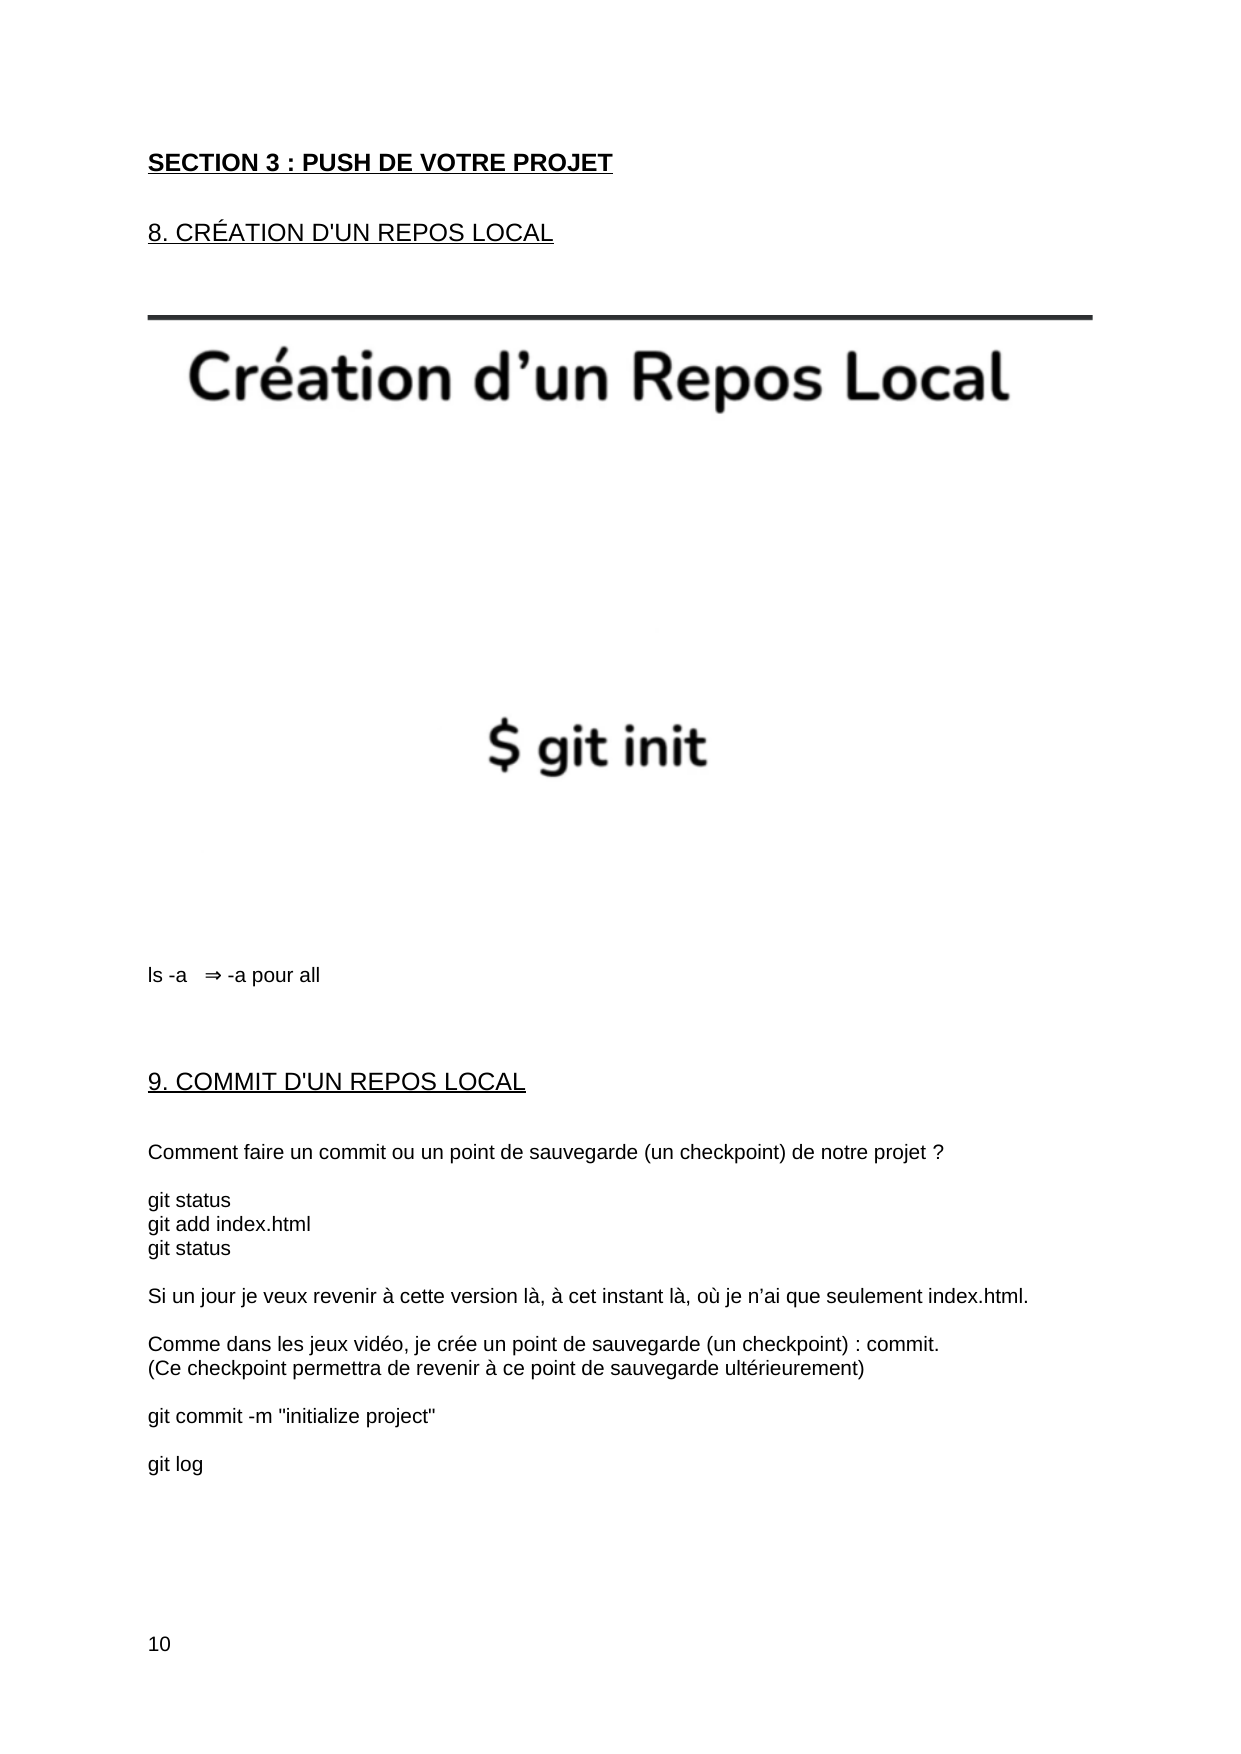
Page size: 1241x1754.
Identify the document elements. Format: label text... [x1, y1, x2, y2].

text Comment faire un commit ou un point de sauvegarde (un checkpoint) de notre projet ? [148, 1140, 1093, 1164]
text (Ce checkpoint permettra de revenir à ce point de sauvegarde ultérieurement) [148, 1356, 1093, 1379]
text git status [148, 1188, 1093, 1212]
text Si un jour je veux revenir à cette version là, à cet instant là, où je n’ai que seulement index.html. [148, 1284, 1093, 1308]
text git status [148, 1236, 1093, 1260]
text git commit -m "initialize project" [148, 1403, 1093, 1427]
text Comme dans les jeux vidéo, je crée un point de sauvegarde (un checkpoint) : commit. [148, 1332, 1093, 1356]
subtitle Section 3 : Push de votre projet [148, 148, 1093, 176]
text git add index.html [148, 1212, 1093, 1236]
text git log [148, 1451, 1093, 1475]
picture [147, 315, 1093, 868]
subtitle 9. Commit d'un Repos Local [148, 1066, 1093, 1095]
subtitle 8. Création d'un Repos Local [148, 218, 1093, 247]
text ls -a ⇒ -a pour all [148, 963, 1093, 987]
